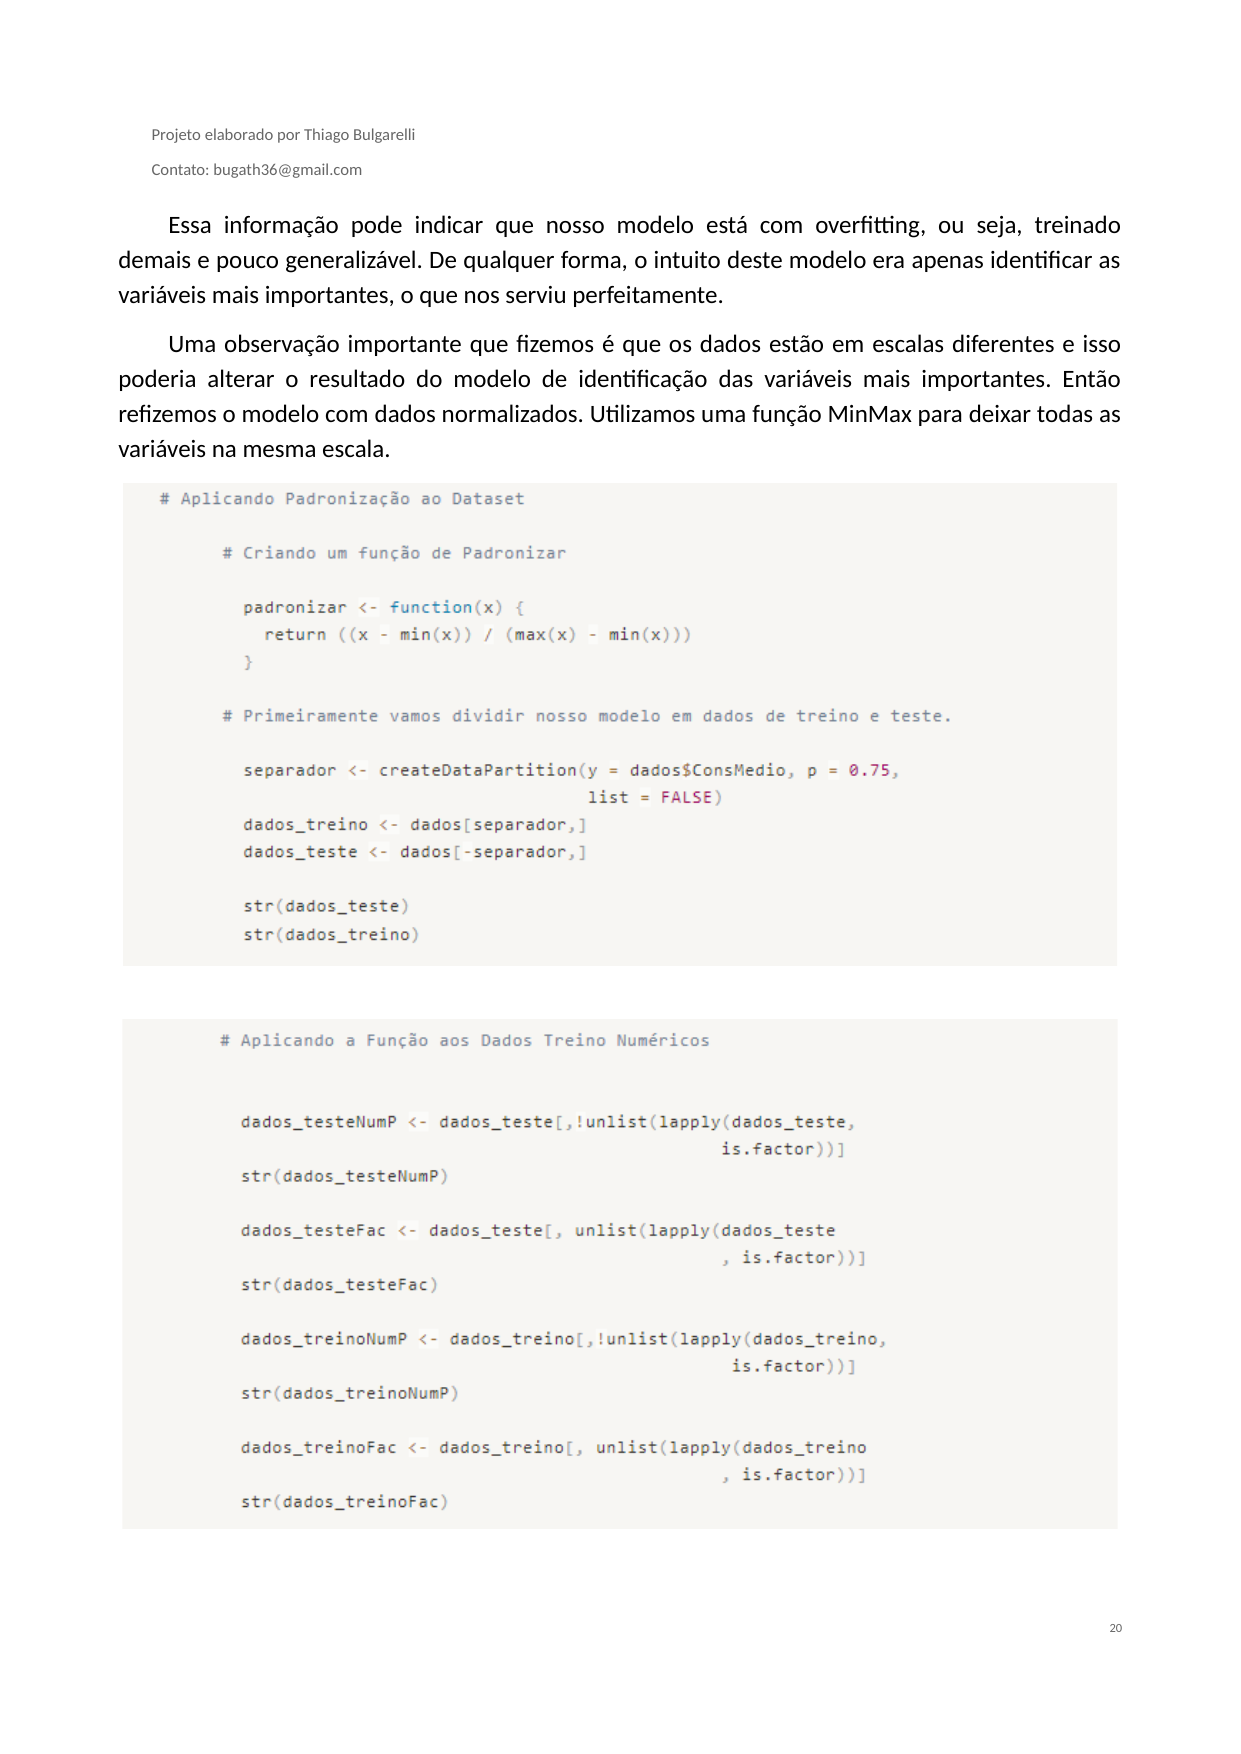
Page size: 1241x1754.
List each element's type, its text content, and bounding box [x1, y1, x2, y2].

text Uma observação importante que fizemos é que os dados estão em escalas diferentes e isso poderia alterar o resultado do modelo de identificação das variáveis mais importantes. Então refizemos o modelo com dados normalizados. Utilizamos uma função MinMax para deixar todas as variáveis na mesma escala. [118, 329, 1122, 464]
picture [122, 1019, 1118, 1529]
text Essa informação pode indicar que nosso modelo está com overfitting, ou seja, treinado demais e pouco generalizável. De qualquer forma, o intuito deste modelo era apenas identificar as variáveis mais importantes, o que nos serviu perfeitamente. [118, 209, 1122, 309]
picture [123, 483, 1118, 966]
